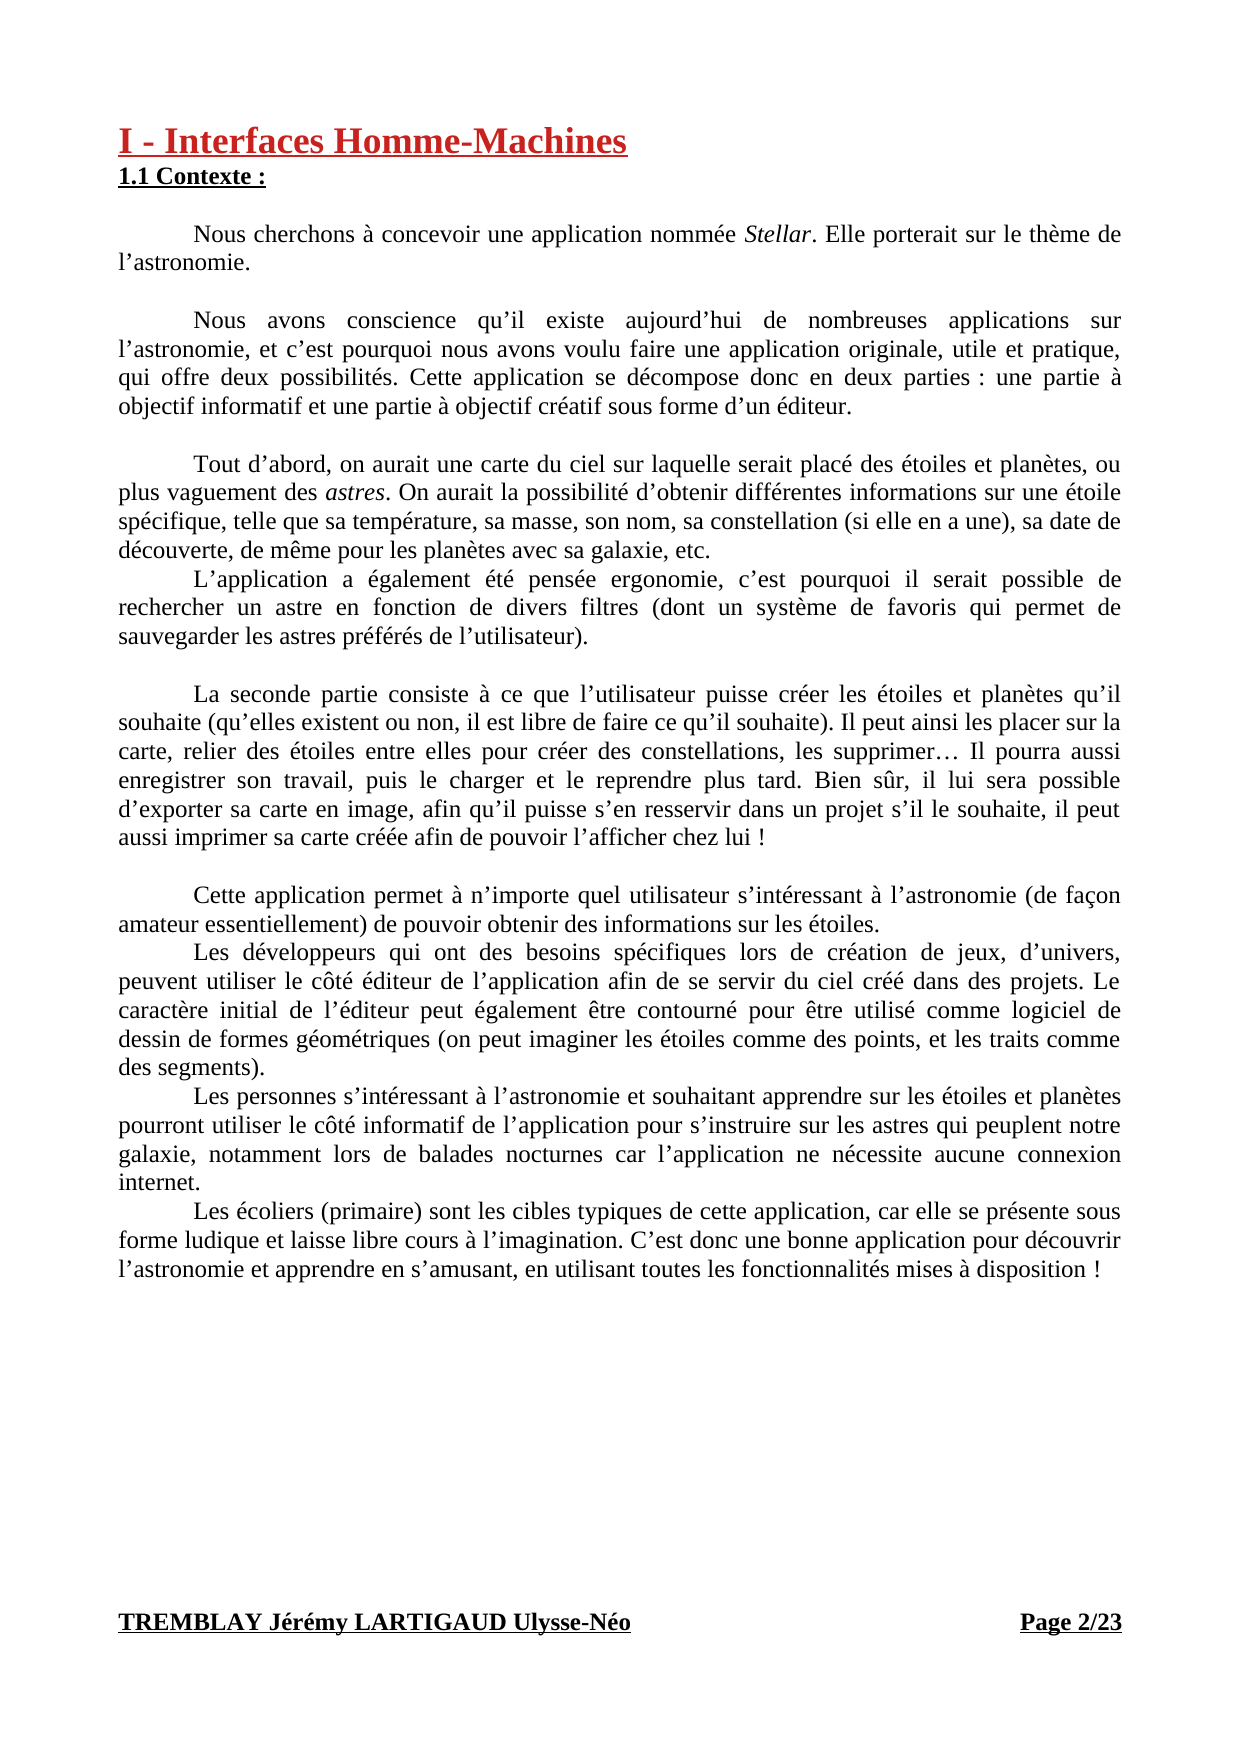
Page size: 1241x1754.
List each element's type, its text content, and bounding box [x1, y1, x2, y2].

text Les écoliers (primaire) sont les cibles typiques de cette application, car elle se présente sous forme ludique et laisse libre cours à l’imagination. C’est donc une bonne application pour découvrir l’astronomie et apprendre en s’amusant, en utilisant toutes les fonctionnalités mises à disposition ! [118, 1196, 1122, 1282]
text Tout d’abord, on aurait une carte du ciel sur laquelle serait placé des étoiles et planètes, ou plus vaguement des astres. On aurait la possibilité d’obtenir différentes informations sur une étoile spécifique, telle que sa température, sa masse, son nom, sa constellation (si elle en a une), sa date de découverte, de même pour les planètes avec sa galaxie, etc. [118, 449, 1122, 564]
text Les développeurs qui ont des besoins spécifiques lors de création de jeux, d’univers, peuvent utiliser le côté éditeur de l’application afin de se servir du ciel créé dans des projets. Le caractère initial de l’éditeur peut également être contourné pour être utilisé comme logiciel de dessin de formes géométriques (on peut imaginer les étoiles comme des points, et les traits comme des segments). [118, 937, 1122, 1081]
text I - Interfaces Homme-Machines [118, 118, 1122, 161]
text Nous cherchons à concevoir une application nommée Stellar. Elle porterait sur le thème de l’astronomie. [118, 219, 1122, 276]
text La seconde partie consiste à ce que l’utilisateur puisse créer les étoiles et planètes qu’il souhaite (qu’elles existent ou non, il est libre de faire ce qu’il souhaite). Il peut ainsi les placer sur la carte, relier des étoiles entre elles pour créer des constellations, les supprimer… Il pourra aussi enregistrer son travail, puis le charger et le reprendre plus tard. Bien sûr, il lui sera possible d’exporter sa carte en image, afin qu’il puisse s’en resservir dans un projet s’il le souhaite, il peut aussi imprimer sa carte créée afin de pouvoir l’afficher chez lui ! [118, 679, 1122, 851]
text Cette application permet à n’importe quel utilisateur s’intéressant à l’astronomie (de façon amateur essentiellement) de pouvoir obtenir des informations sur les étoiles. [118, 880, 1122, 937]
text Nous avons conscience qu’il existe aujourd’hui de nombreuses applications sur l’astronomie, et c’est pourquoi nous avons voulu faire une application originale, utile et pratique, qui offre deux possibilités. Cette application se décompose donc en deux parties : une partie à objectif informatif et une partie à objectif créatif sous forme d’un éditeur. [118, 305, 1122, 420]
text Les personnes s’intéressant à l’astronomie et souhaitant apprendre sur les étoiles et planètes pourront utiliser le côté informatif de l’application pour s’instruire sur les astres qui peuplent notre galaxie, notamment lors de balades nocturnes car l’application ne nécessite aucune connexion internet. [118, 1081, 1122, 1196]
text L’application a également été pensée ergonomie, c’est pourquoi il serait possible de rechercher un astre en fonction de divers filtres (dont un système de favoris qui permet de sauvegarder les astres préférés de l’utilisateur). [118, 564, 1122, 650]
text 1.1 Contexte : [118, 161, 1122, 190]
